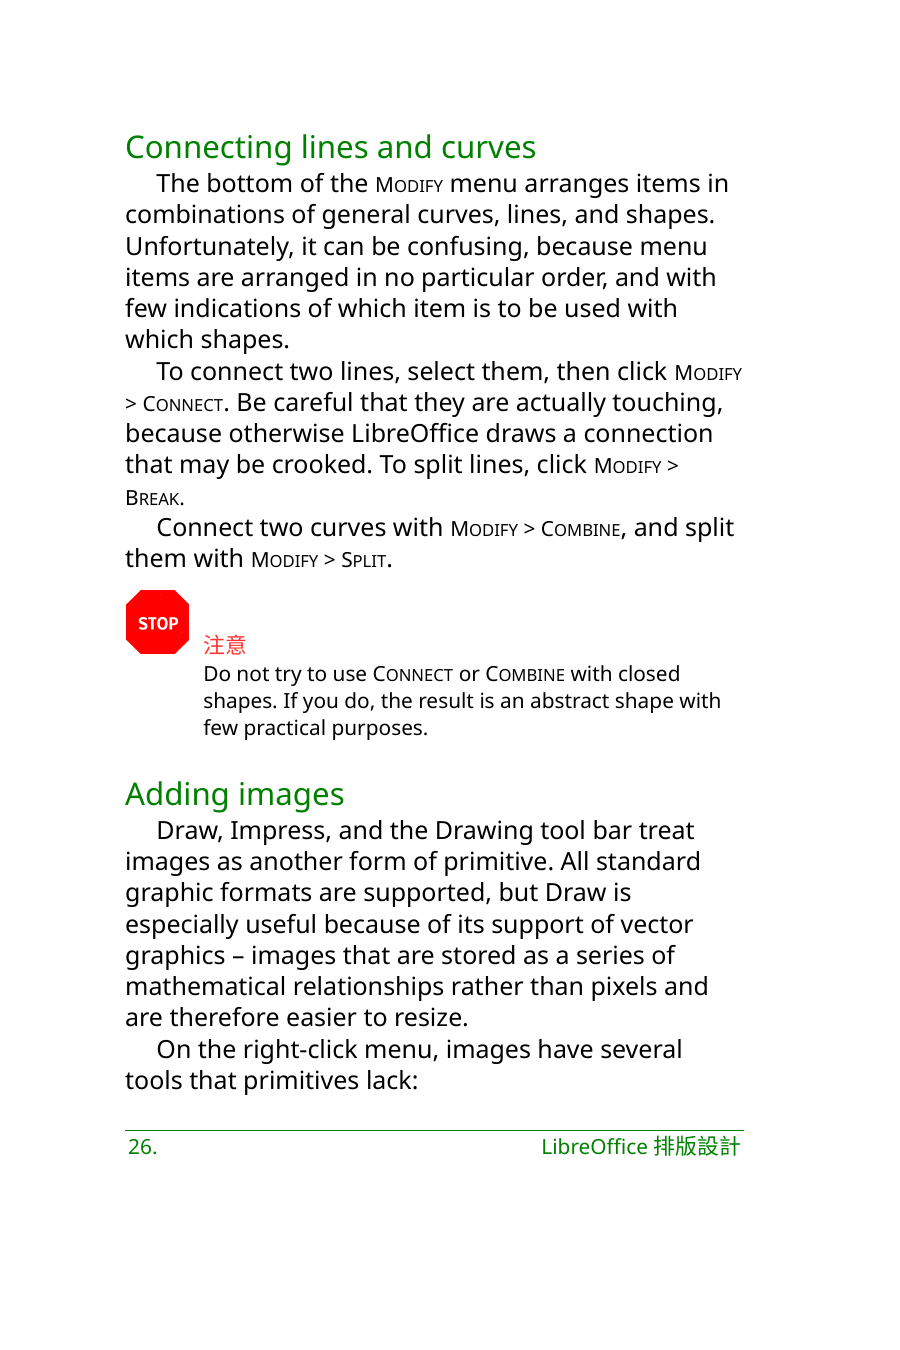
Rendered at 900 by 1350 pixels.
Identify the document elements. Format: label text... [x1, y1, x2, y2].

subtitle Adding images [125, 772, 744, 814]
text Draw, Impress, and the Drawing tool bar treat images as another form of primitive. All standard graphic formats are supported, but Draw is especially useful because of its support of vector graphics – images that are stored as a series of mathematical relationships rather than pixels and are therefore easier to resize. [125, 814, 744, 1033]
text The bottom of the Modify menu arranges items in combinations of general curves, lines, and shapes. Unfortunately, it can be confusing, because menu items are arranged in no particular order, and with few indications of which item is to be used with which shapes. [125, 168, 744, 355]
text On the right-click menu, images have several tools that primitives lack: [125, 1033, 744, 1096]
picture [126, 590, 189, 654]
subtitle Connecting lines and curves [125, 125, 744, 168]
list 注意 [125, 589, 744, 659]
text Connect two curves with Modify > Combine, and split them with Modify > Split. [125, 511, 744, 574]
text Do not try to use Connect or Combine with closed shapes. If you do, the result is an abstract shape with few practical purposes. [203, 659, 744, 741]
text To connect two lines, select them, then click Modify > Connect. Be careful that they are actually touching, because otherwise LibreOffice draws a connection that may be crooked. To split lines, click Modify > Break. [125, 355, 744, 511]
